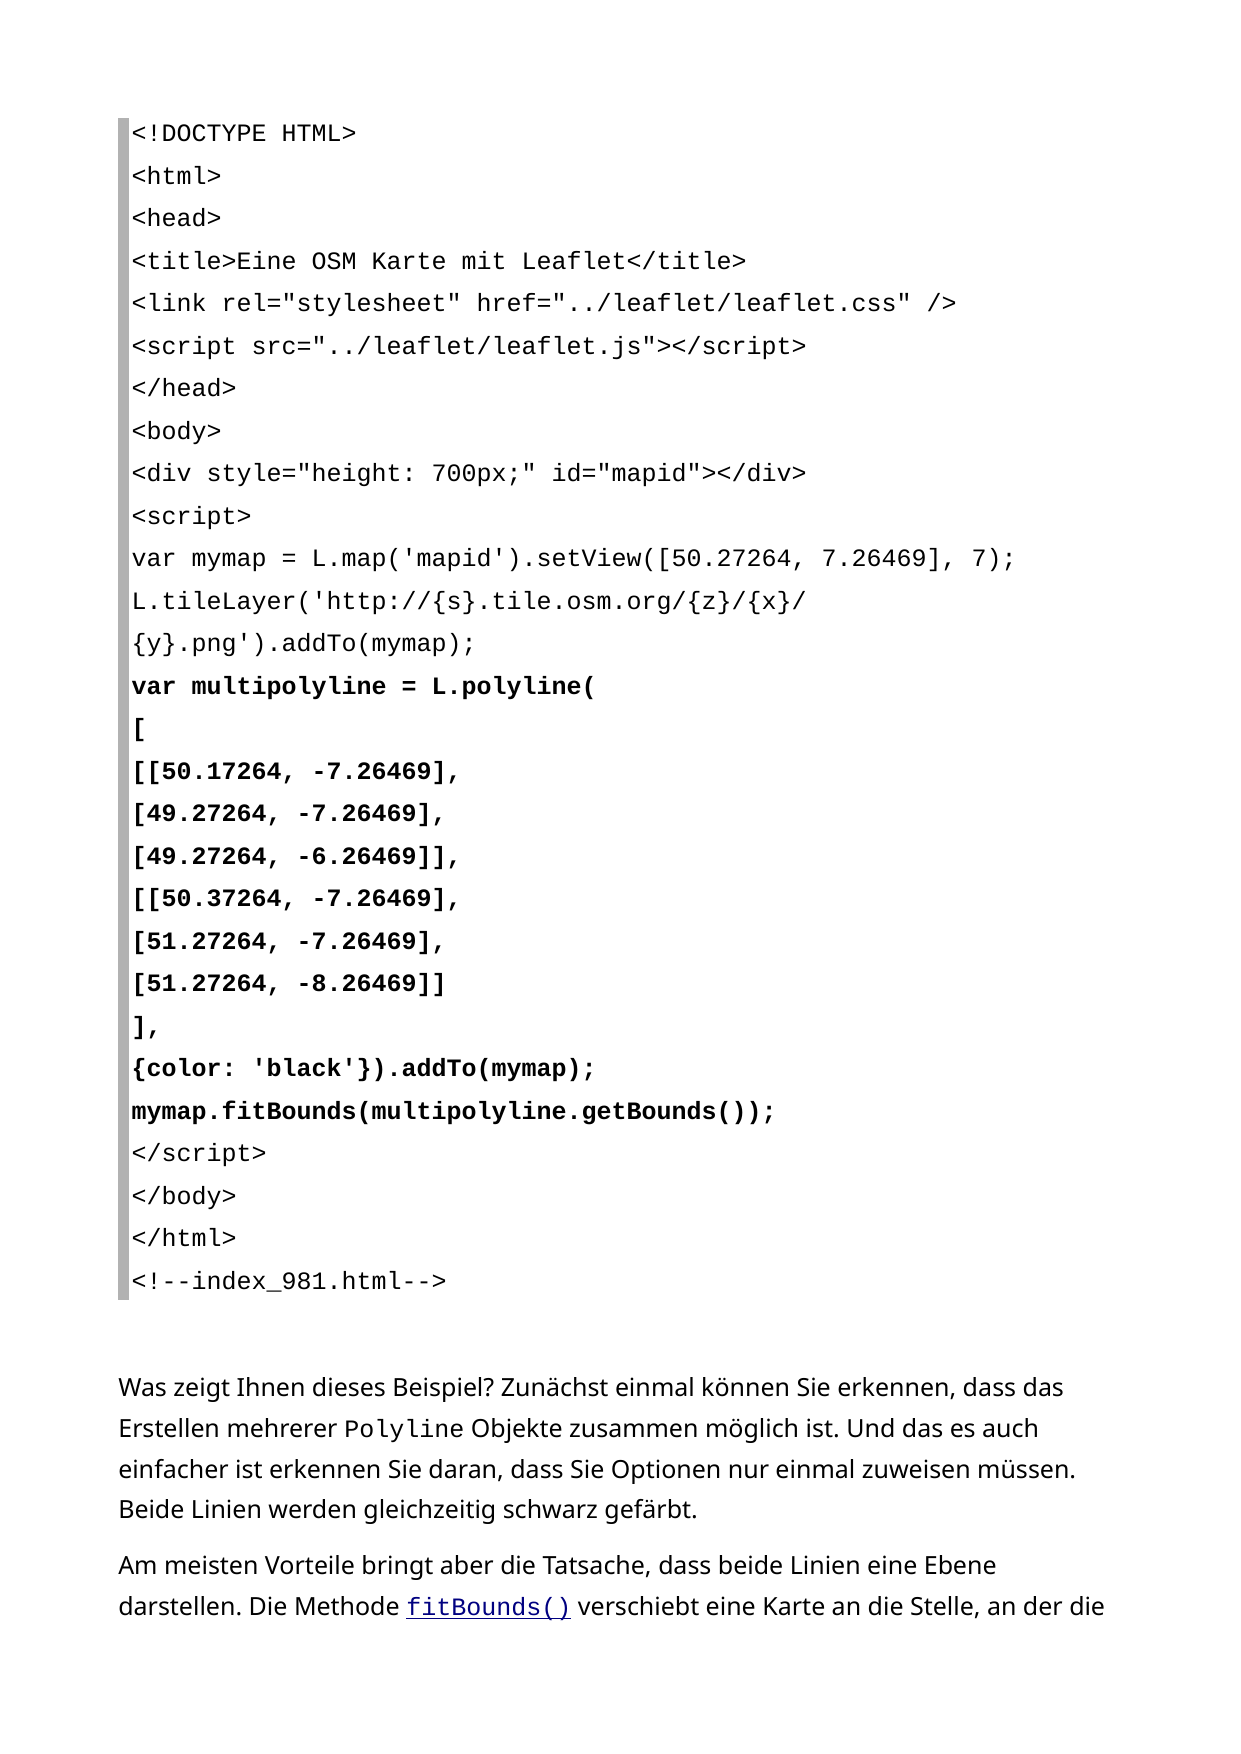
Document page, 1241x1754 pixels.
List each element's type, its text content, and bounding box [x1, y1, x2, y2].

text [ [129, 713, 1122, 744]
text <div style="height: 700px;" id="mapid"></div> [129, 458, 1122, 489]
text [[50.17264, -7.26469], [129, 756, 1122, 787]
text [51.27264, -7.26469], [129, 926, 1122, 957]
text </script> [129, 1138, 1122, 1169]
text [49.27264, -7.26469], [129, 798, 1122, 829]
text </html> [129, 1223, 1122, 1254]
text L.tileLayer('http://{s}.tile.osm.org/{z}/{x}/{y}.png').addTo(mymap); [129, 586, 1122, 659]
text [[50.37264, -7.26469], [129, 883, 1122, 914]
text </head> [129, 373, 1122, 404]
text <title>Eine OSM Karte mit Leaflet</title> [129, 246, 1122, 277]
text mymap.fitBounds(multipolyline.getBounds()); [129, 1096, 1122, 1127]
text <body> [129, 416, 1122, 447]
text ], [129, 1011, 1122, 1042]
text <!--index_981.html--> [129, 1266, 1122, 1300]
text Was zeigt Ihnen dieses Beispiel? Zunächst einmal können Sie erkennen, dass das Erstellen mehrerer Polyline Objekte zusammen möglich ist. Und das es auch einfacher ist erkennen Sie daran, dass Sie Optionen nur einmal zuweisen müssen. Beide Linien werden gleichzeitig schwarz gefärbt. [118, 1369, 1122, 1526]
text <head> [129, 203, 1122, 234]
text Am meisten Vorteile bringt aber die Tatsache, dass beide Linien eine Ebene darstellen. Die Methode fitBounds() verschiebt eine Karte an die Stelle, an der die [118, 1547, 1122, 1623]
text {color: 'black'}).addTo(mymap); [129, 1053, 1122, 1084]
text [51.27264, -8.26469]] [129, 968, 1122, 999]
text <link rel="stylesheet" href="../leaflet/leaflet.css" /> [129, 288, 1122, 319]
text </body> [129, 1181, 1122, 1212]
text <script src="../leaflet/leaflet.js"></script> [129, 331, 1122, 362]
text <!DOCTYPE HTML> [129, 118, 1122, 149]
text var multipolyline = L.polyline( [129, 671, 1122, 702]
text <script> [129, 501, 1122, 532]
text var mymap = L.map('mapid').setView([50.27264, 7.26469], 7); [129, 543, 1122, 574]
text [49.27264, -6.26469]], [129, 841, 1122, 872]
text <html> [129, 161, 1122, 192]
